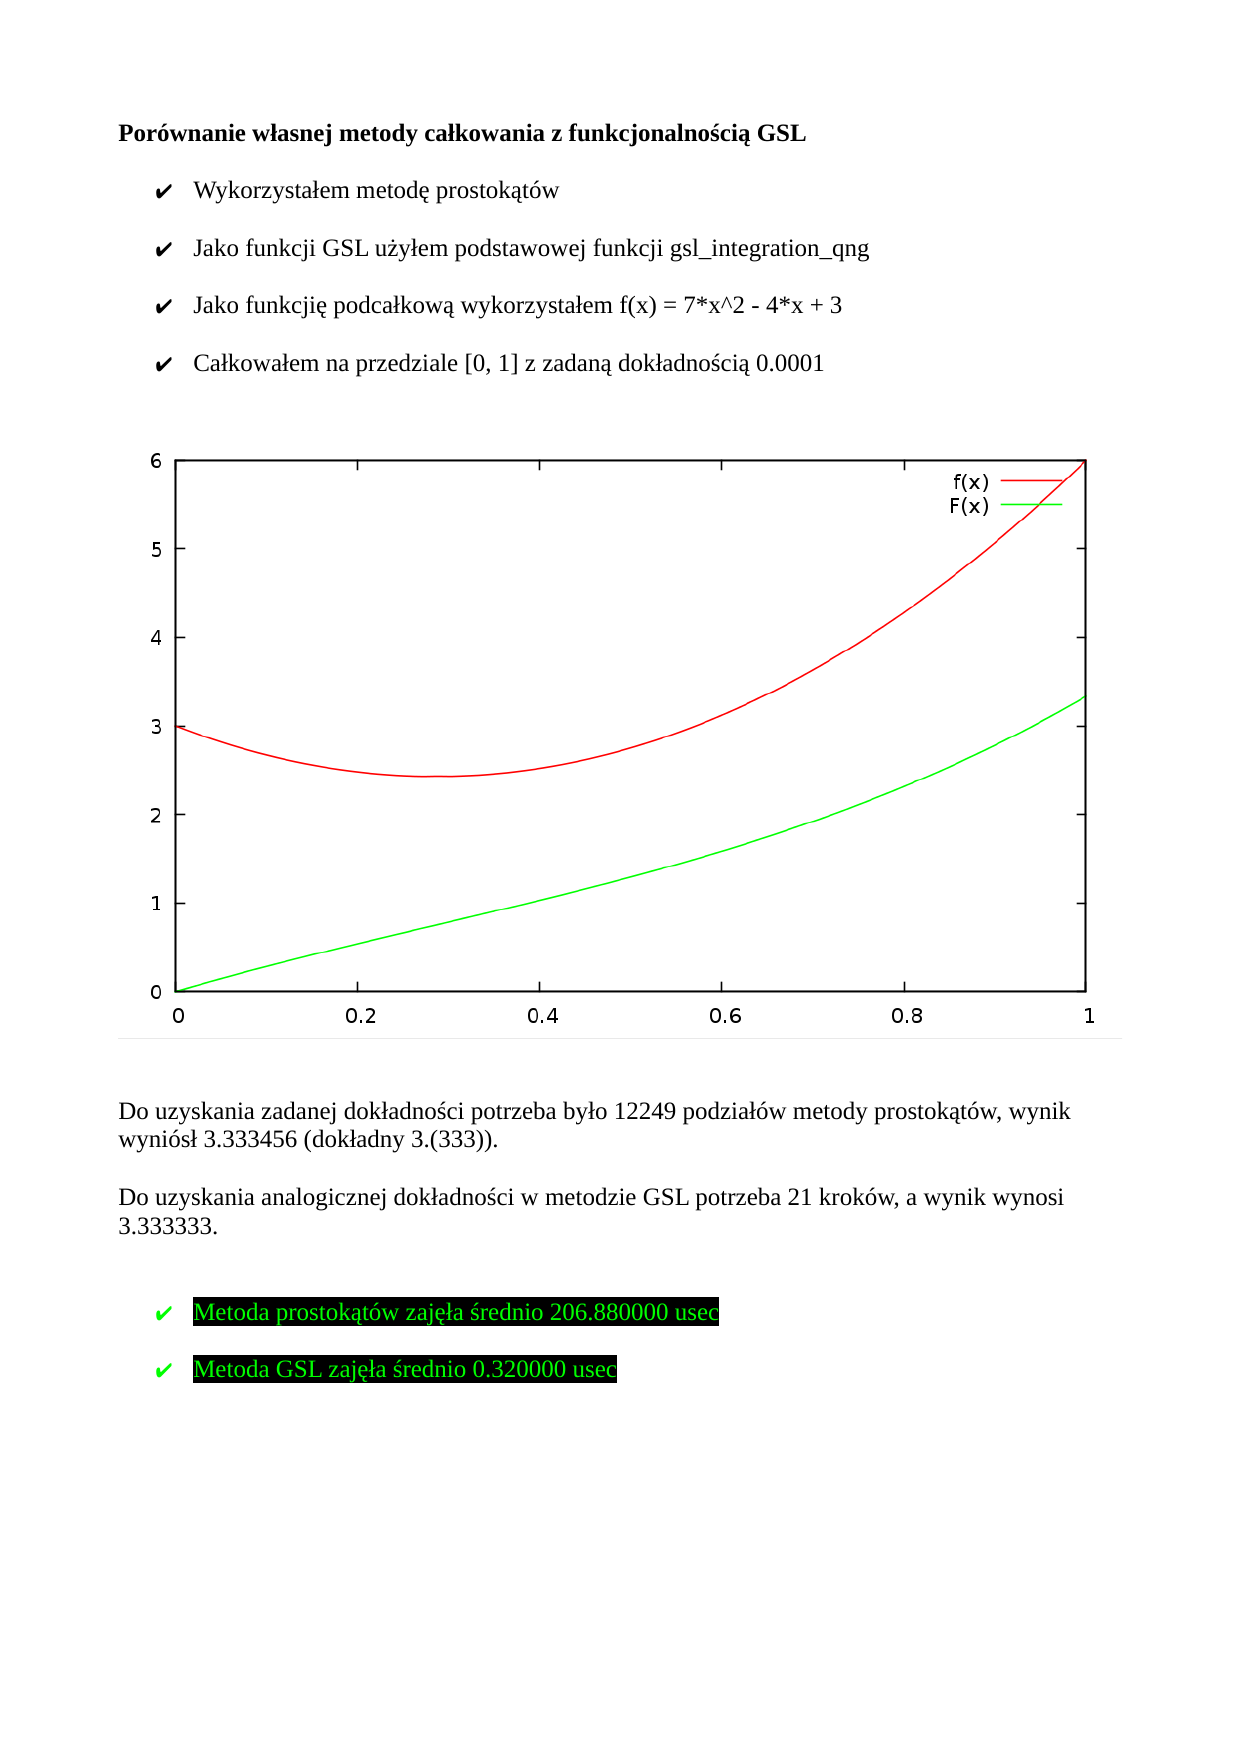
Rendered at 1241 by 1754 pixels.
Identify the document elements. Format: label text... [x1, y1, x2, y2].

list Metoda GSL zajęła średnio 0.320000 usec [156, 1354, 1122, 1383]
list Wykorzystałem metodę prostokątów [156, 176, 1122, 204]
list Całkowałem na przedziale [0, 1] z zadaną dokładnością 0.0001 [156, 348, 1122, 377]
list Jako funkcji GSL użyłem podstawowej funkcji gsl_integration_qng [156, 233, 1122, 262]
text Do uzyskania zadanej dokładności potrzeba było 12249 podziałów metody prostokątów, wynik wyniósł 3.333456 (dokładny 3.(333)). [118, 1096, 1122, 1153]
list Jako funkcjię podcałkową wykorzystałem f(x) = 7*x^2 - 4*x + 3 [156, 291, 1122, 319]
text Porównanie własnej metody całkowania z funkcjonalnością GSL [118, 118, 1122, 147]
text Do uzyskania analogicznej dokładności w metodzie GSL potrzeba 21 kroków, a wynik wynosi 3.333333. [118, 1182, 1122, 1239]
picture [118, 434, 1123, 1039]
list Metoda prostokątów zajęła średnio 206.880000 usec [156, 1297, 1122, 1326]
